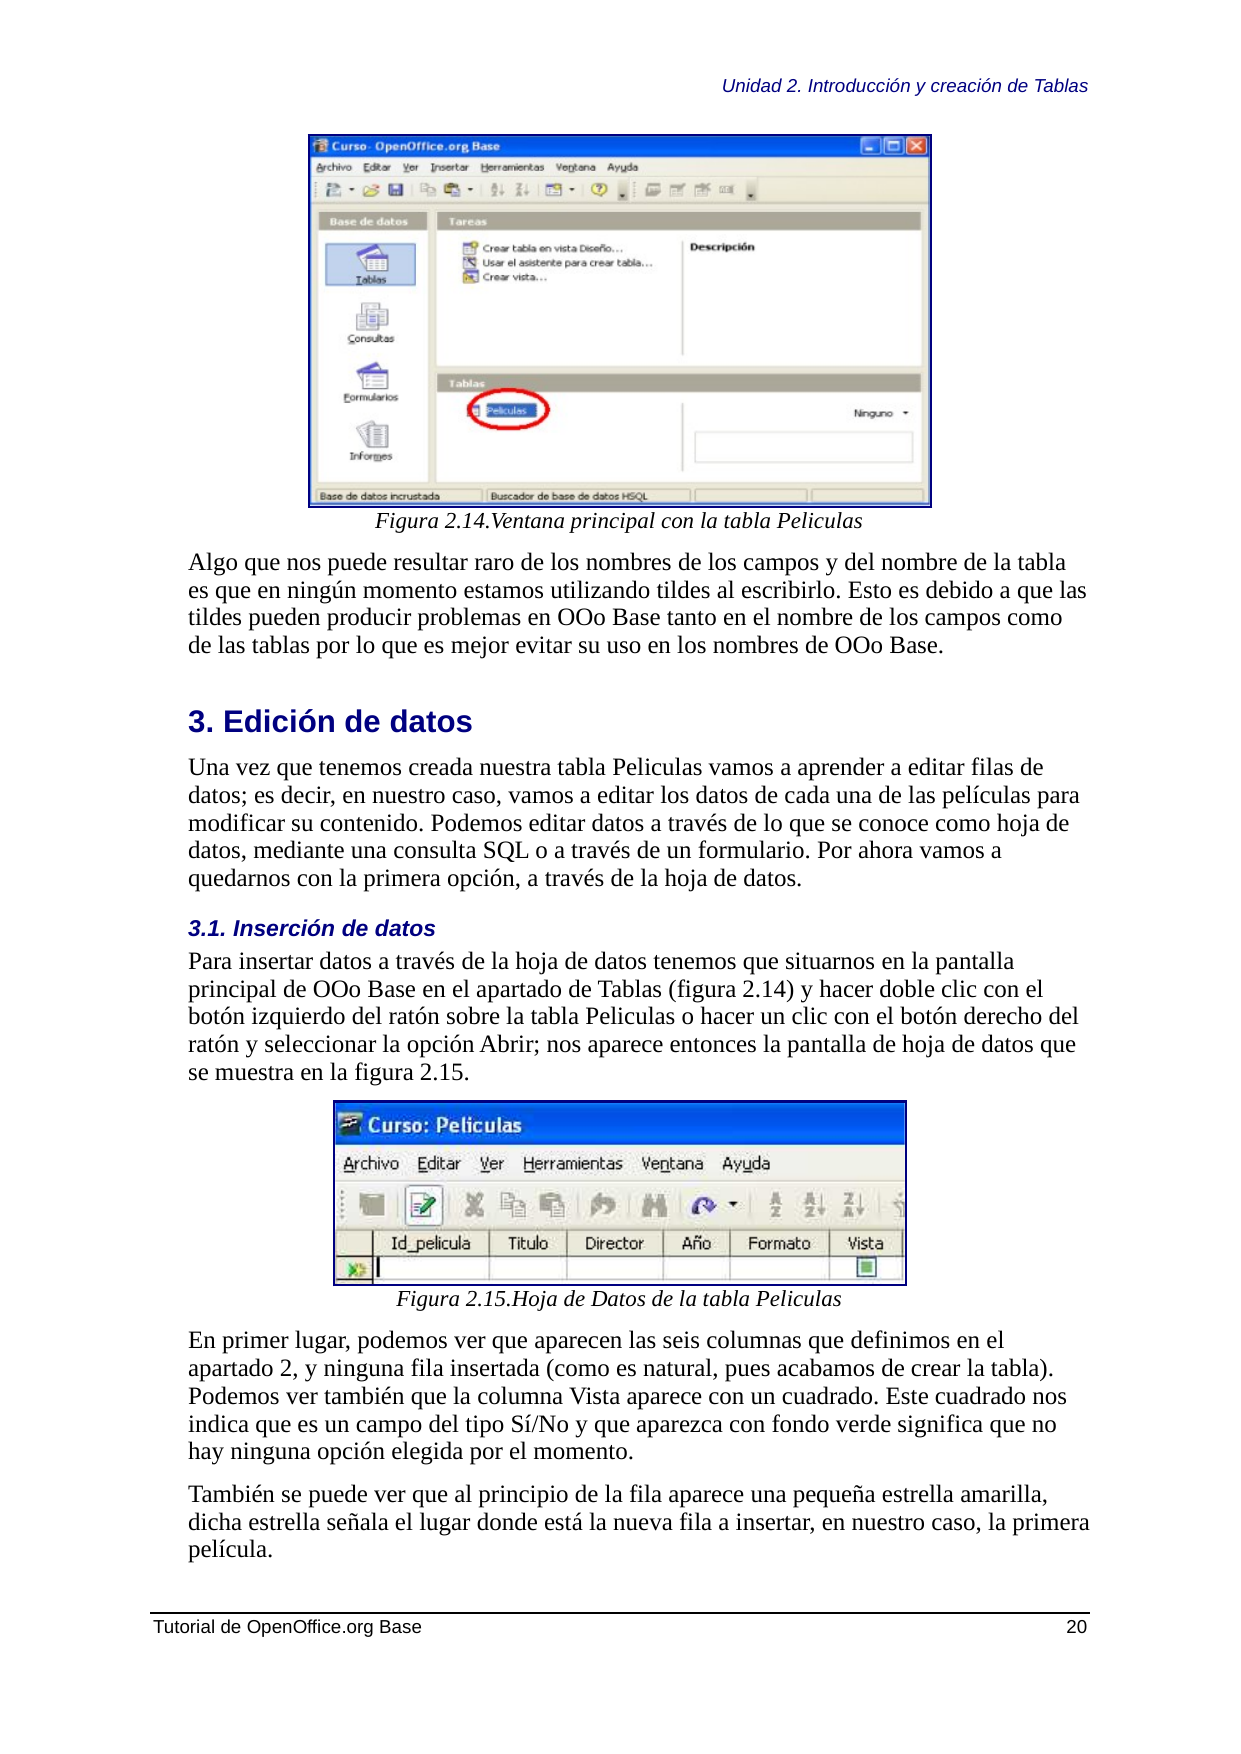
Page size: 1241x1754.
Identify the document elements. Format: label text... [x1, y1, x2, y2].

picture [335, 1103, 905, 1284]
text Figura 2.14.Ventana principal con la tabla Peliculas [150, 134, 1090, 533]
text Para insertar datos a través de la hoja de datos tenemos que situarnos en la pantalla principal de OOo Base en el apartado de Tablas (figura 2.14) y hacer doble clic con el botón izquierdo del ratón sobre la tabla Peliculas o hacer un clic con el botón derecho del ratón y seleccionar la opción Abrir; nos aparece entonces la pantalla de hoja de datos que se muestra en la figura 2.15. [188, 947, 1090, 1086]
subtitle Edición de datos [188, 704, 1090, 739]
text Algo que nos puede resultar raro de los nombres de los campos y del nombre de la tabla es que en ningún momento estamos utilizando tildes al escribirlo. Esto es debido a que las tildes pueden producir problemas en OOo Base tanto en el nombre de los campos como de las tablas por lo que es mejor evitar su uso en los nombres de OOo Base. [188, 548, 1090, 659]
subtitle Inserción de datos [188, 916, 1090, 941]
text Una vez que tenemos creada nuestra tabla Peliculas vamos a aprender a editar filas de datos; es decir, en nuestro caso, vamos a editar los datos de cada una de las películas para modificar su contenido. Podemos editar datos a través de lo que se conoce como hoja de datos, mediante una consulta SQL o a través de un formulario. Por ahora vamos a quedarnos con la primera opción, a través de la hoja de datos. [188, 753, 1090, 892]
text Figura 2.15.Hoja de Datos de la tabla Peliculas [150, 1100, 1090, 1312]
text También se puede ver que al principio de la fila aparece una pequeña estrella amarilla, dicha estrella señala el lugar donde está la nueva fila a insertar, en nuestro caso, la primera película. [188, 1480, 1090, 1563]
text En primer lugar, podemos ver que aparecen las seis columnas que definimos en el apartado 2, y ninguna fila insertada (como es natural, pues acabamos de crear la tabla). Podemos ver también que la columna Vista aparece con un cuadrado. Este cuadrado nos indica que es un campo del tipo Sí/No y que aparezca con fondo verde significa que no hay ninguna opción elegida por el momento. [188, 1327, 1090, 1465]
picture [310, 136, 930, 506]
